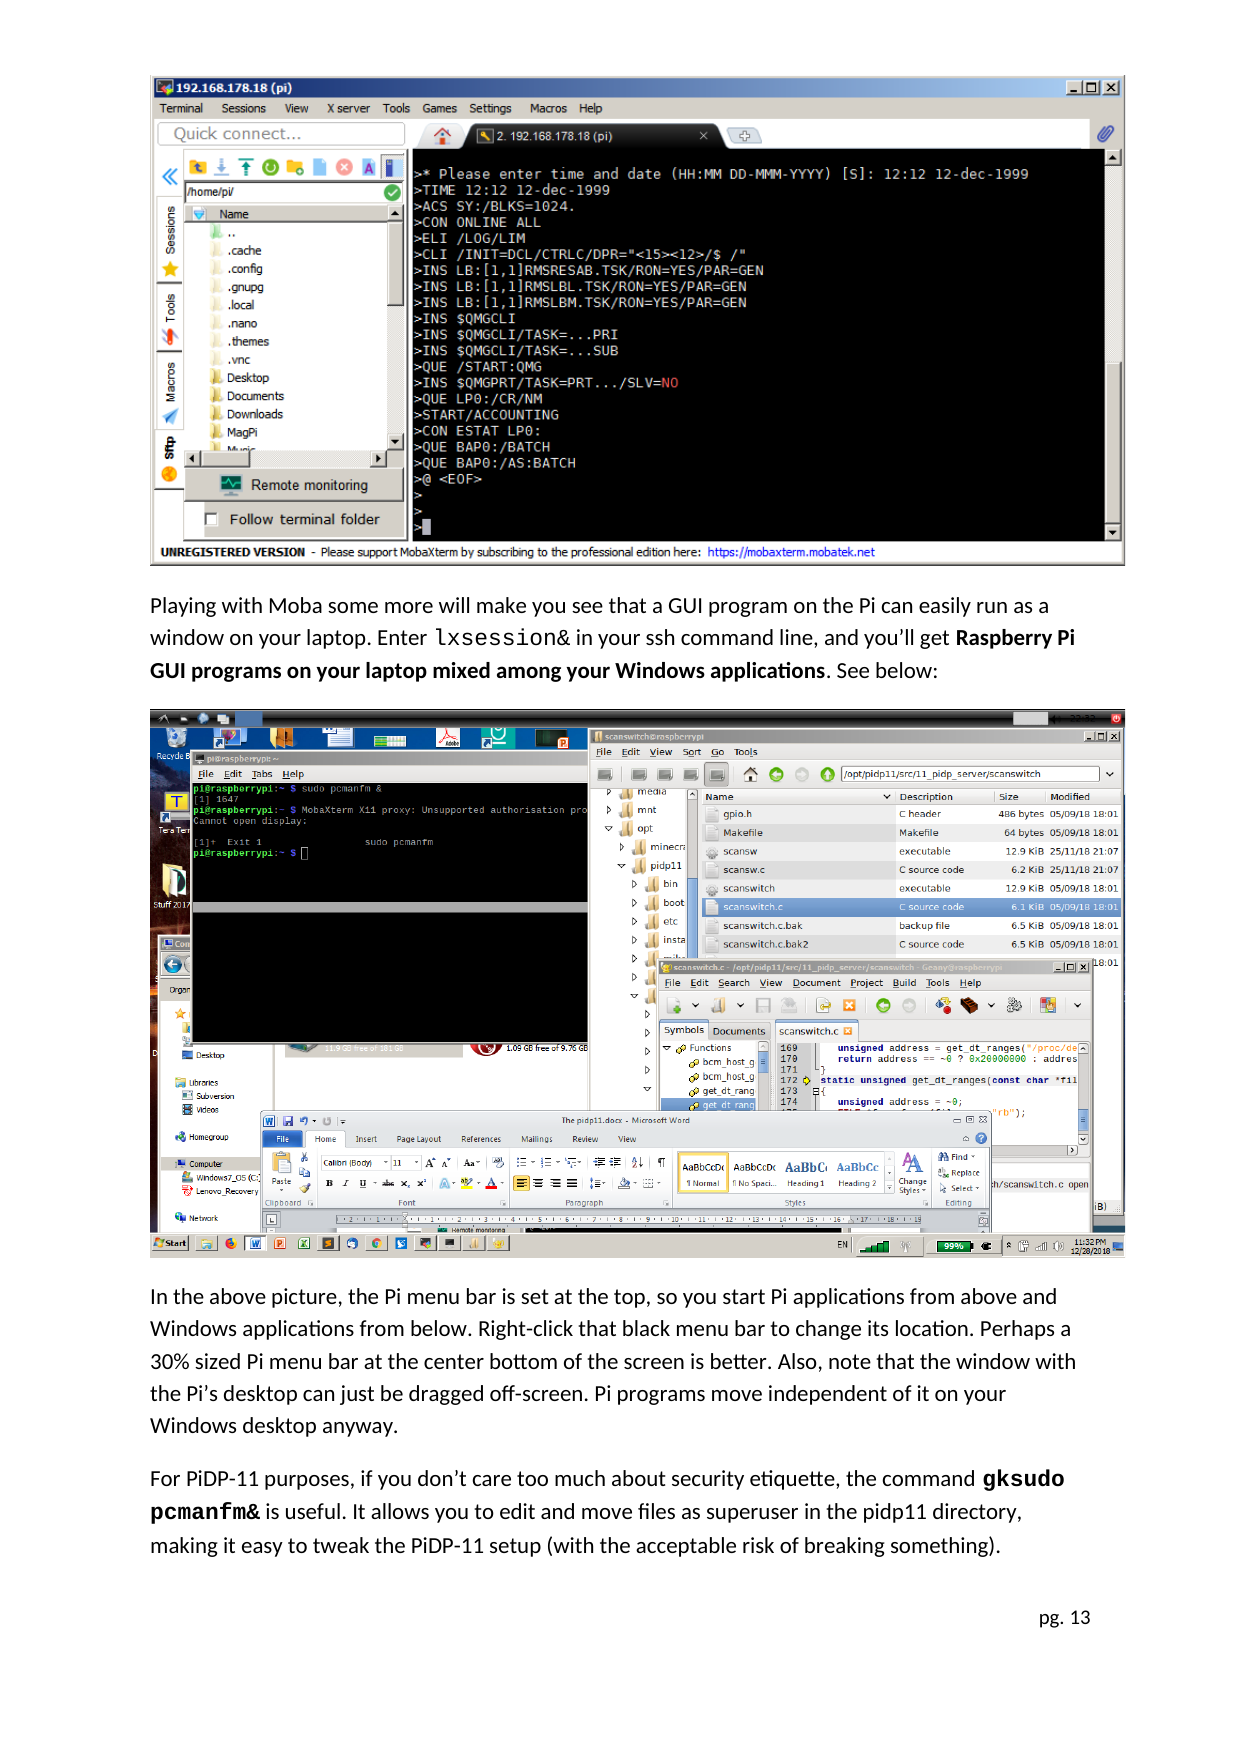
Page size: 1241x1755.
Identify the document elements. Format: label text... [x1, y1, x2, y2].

text Playing with Moba some more will make you see that a GUI program on the Pi can easily run as a window on your laptop. Enter lxsession& in your ssh command line, and you’ll get Raspberry Pi GUI programs on your laptop mixed among your Windows applications. See below: [150, 591, 1090, 684]
text In the above picture, the Pi menu bar is set at the top, so you start Pi applications from above and Windows applications from below. Right-click that black menu bar to change its location. Perhaps a 30% sized Pi menu bar at the center bottom of the screen is better. Also, note that the window with the Pi’s desktop can just be dragged off-screen. Pi programs move independent of it on your Windows desktop anyway. [150, 1282, 1090, 1439]
text For PiDP-11 purposes, if you don’t care too much about security etiquette, the command gksudo pcmanfm& is useful. It allows you to edit and move files as superuser in the pidp11 directory, making it easy to tweak the PiDP-11 setup (with the acceptable risk of breaking something). [150, 1464, 1090, 1559]
